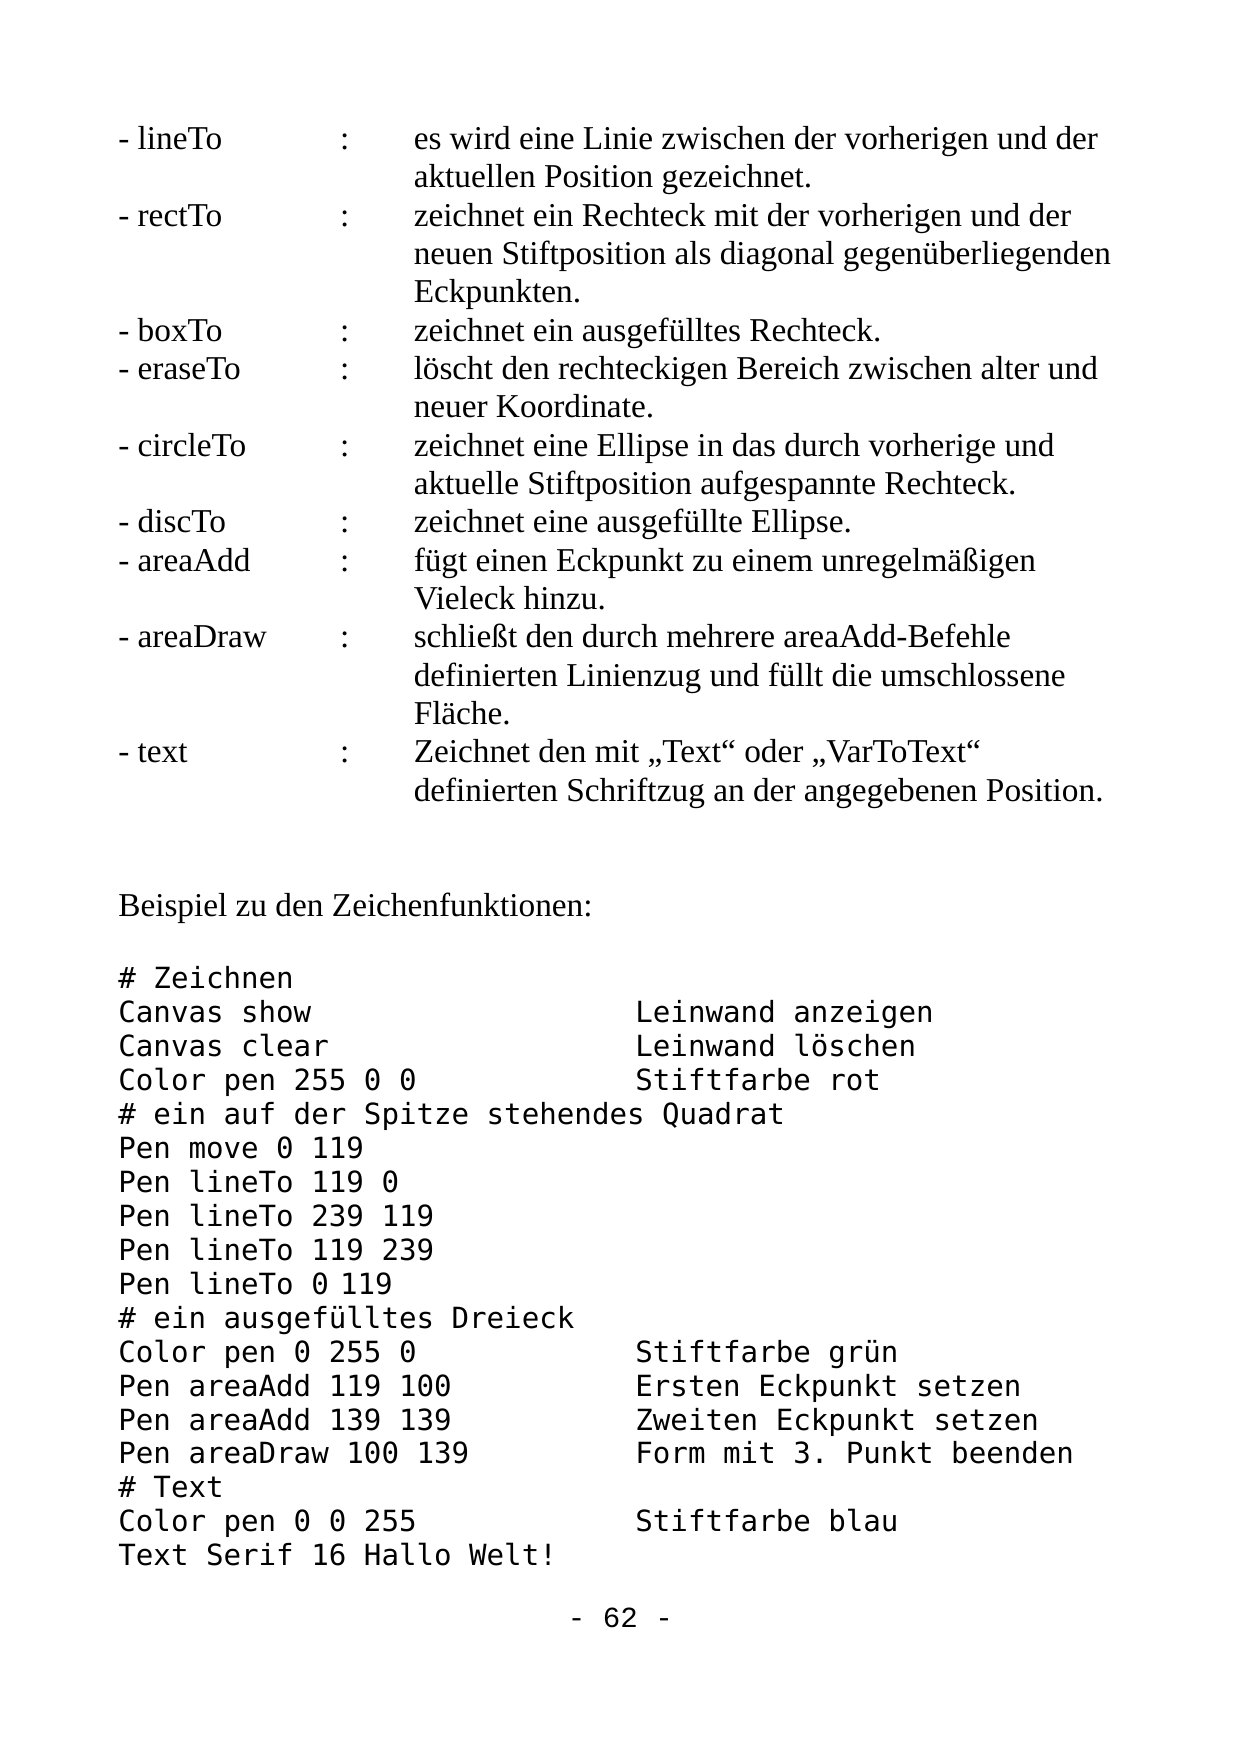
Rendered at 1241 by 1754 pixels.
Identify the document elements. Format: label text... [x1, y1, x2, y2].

text definierten Schriftzug an der angegebenen Position. [118, 770, 1122, 808]
text # ein auf der Spitze stehendes Quadrat [118, 1097, 1122, 1131]
text aktuellen Position gezeichnet. [118, 156, 1122, 195]
text - text : Zeichnet den mit „Text“ oder „VarToText“ [118, 731, 1122, 770]
text - discTo : zeichnet eine ausgefüllte Ellipse. [118, 501, 1122, 540]
text Pen areaDraw 100 139 Form mit 3. Punkt beenden [118, 1437, 1122, 1471]
text aktuelle Stiftposition aufgespannte Rechteck. [118, 463, 1122, 501]
text Canvas clear Leinwand löschen [118, 1029, 1122, 1063]
text Pen lineTo 119 239 [118, 1233, 1122, 1267]
text Pen lineTo 239 119 [118, 1199, 1122, 1233]
text - boxTo : zeichnet ein ausgefülltes Rechteck. [118, 310, 1122, 348]
text Color pen 0 0 255 Stiftfarbe blau [118, 1505, 1122, 1539]
text Pen areaAdd 119 100 Ersten Eckpunkt setzen [118, 1369, 1122, 1403]
text Color pen 0 255 0 Stiftfarbe grün [118, 1335, 1122, 1369]
text Beispiel zu den Zeichenfunktionen: [118, 885, 1122, 923]
text - circleTo : zeichnet eine Ellipse in das durch vorherige und [118, 425, 1122, 463]
text neuen Stiftposition als diagonal gegenüberliegenden Eckpunkten. [118, 233, 1122, 310]
text Pen lineTo 119 0 [118, 1165, 1122, 1199]
text neuer Koordinate. [118, 386, 1122, 425]
text Pen areaAdd 139 139 Zweiten Eckpunkt setzen [118, 1403, 1122, 1437]
text Canvas show Leinwand anzeigen [118, 995, 1122, 1029]
text Text Serif 16 Hallo Welt! [118, 1539, 1122, 1573]
text Pen lineTo 0 119 [118, 1267, 1122, 1301]
text definierten Linienzug und füllt die umschlossene [118, 655, 1122, 693]
text Pen move 0 119 [118, 1131, 1122, 1165]
text # Text [118, 1471, 1122, 1505]
text - eraseTo : löscht den rechteckigen Bereich zwischen alter und [118, 348, 1122, 386]
text Fläche. [118, 693, 1122, 731]
text - lineTo : es wird eine Linie zwischen der vorherigen und der [118, 118, 1122, 156]
text # Zeichnen [118, 961, 1122, 995]
text - areaDraw : schließt den durch mehrere areaAdd-Befehle [118, 616, 1122, 655]
text Color pen 255 0 0 Stiftfarbe rot [118, 1063, 1122, 1097]
text - areaAdd : fügt einen Eckpunkt zu einem unregelmäßigen Vieleck hinzu. [118, 540, 1122, 616]
text # ein ausgefülltes Dreieck [118, 1301, 1122, 1335]
text - rectTo : zeichnet ein Rechteck mit der vorherigen und der [118, 195, 1122, 233]
